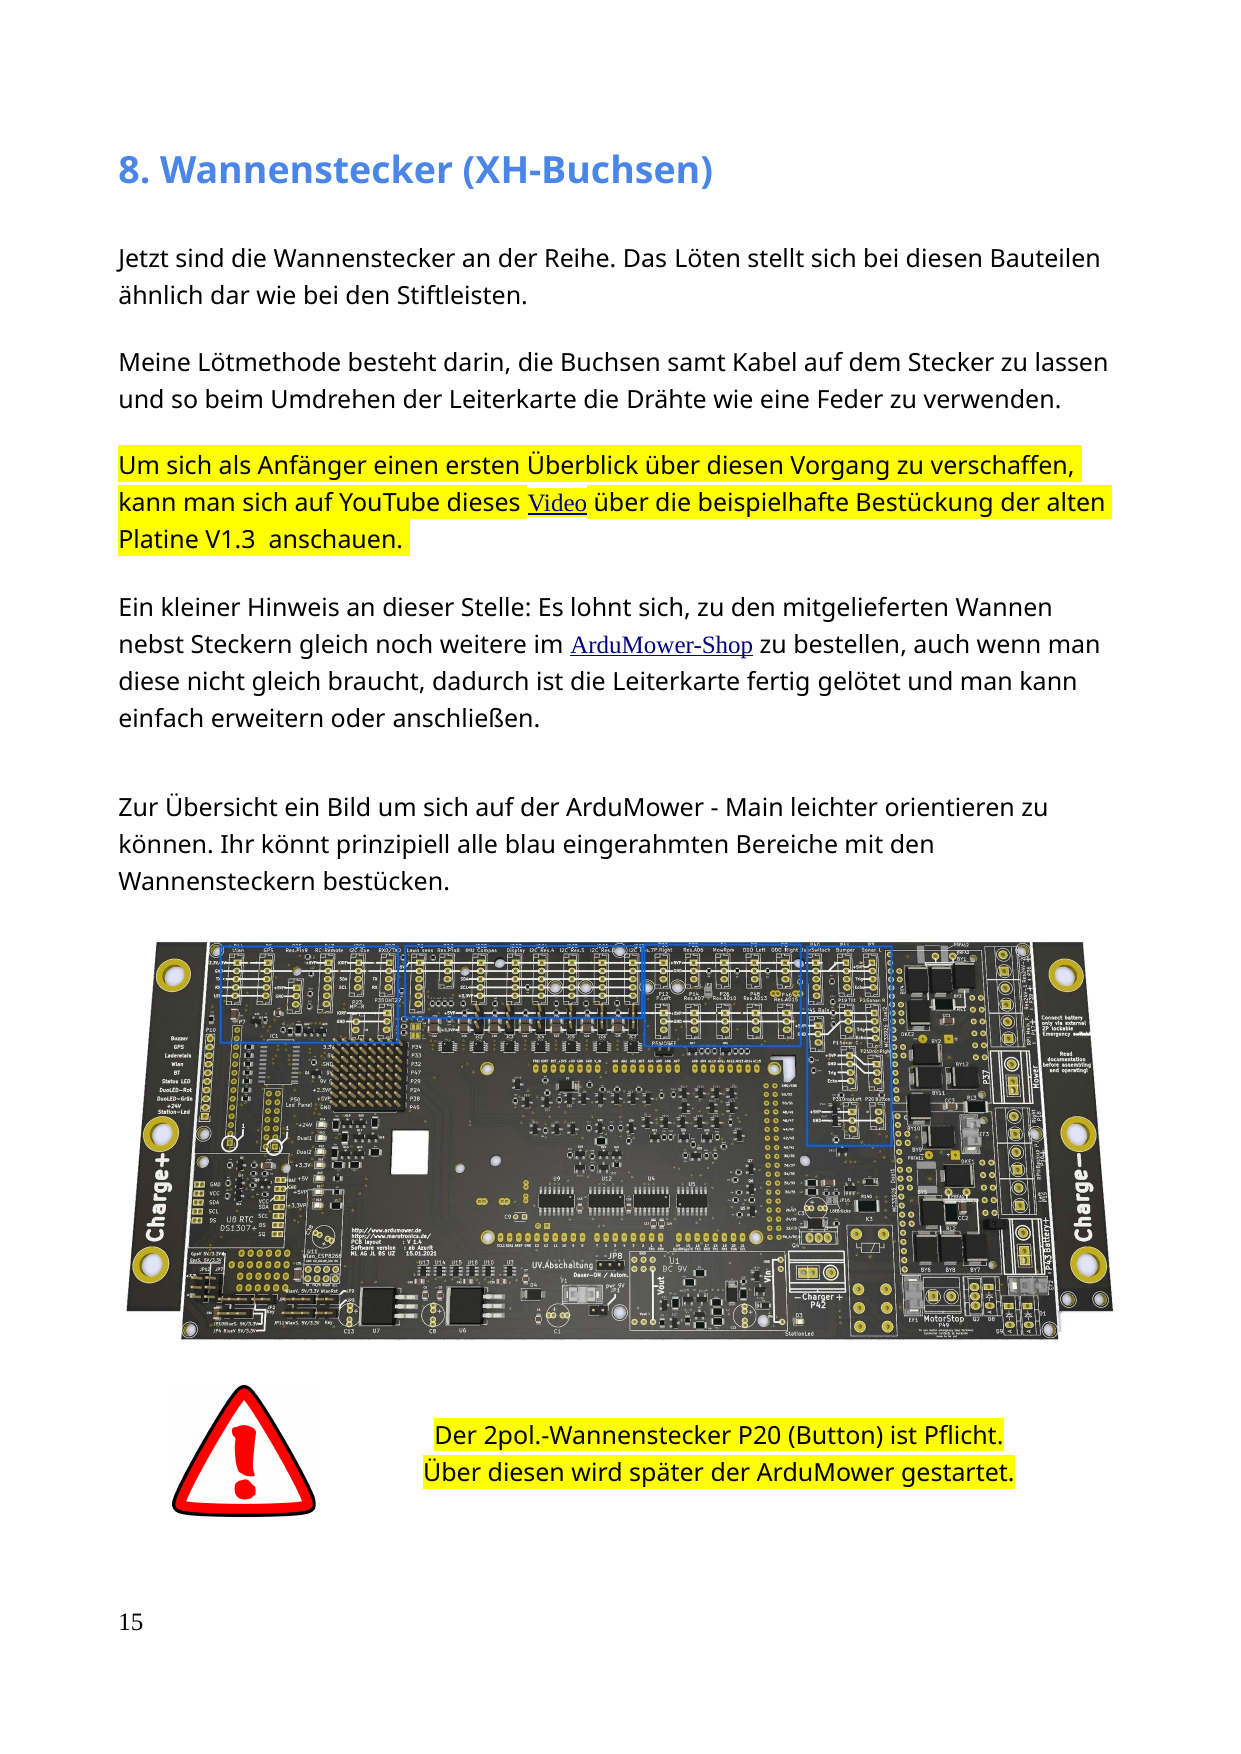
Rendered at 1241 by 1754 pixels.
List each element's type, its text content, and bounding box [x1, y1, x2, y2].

text Ein kleiner Hinweis an dieser Stelle: Es lohnt sich, zu den mitgelieferten Wannen nebst Steckern gleich noch weitere im ArduMower-Shop zu bestellen, auch wenn man diese nicht gleich braucht, dadurch ist die Leiterkarte fertig gelötet und man kann einfach erweitern oder anschließen. [118, 586, 1122, 735]
text Jetzt sind die Wannenstecker an der Reihe. Das Löten stellt sich bei diesen Bauteilen ähnlich dar wie bei den Stiftleisten. [118, 238, 1122, 312]
picture [172, 1385, 316, 1517]
picture [115, 936, 1119, 1348]
text Der 2pol.-Wannenstecker P20 (Button) ist Pflicht. Über diesen wird später der ArduMower gestartet. [316, 1414, 1122, 1489]
text Um sich als Anfänger einen ersten Überblick über diesen Vorgang zu verschaffen, kann man sich auf YouTube dieses Video über die beispielhafte Bestückung der alten Platine V1.3 anschauen. [118, 445, 1122, 556]
text Meine Lötmethode besteht darin, die Buchsen samt Kabel auf dem Stecker zu lassen und so beim Umdrehen der Leiterkarte die Drähte wie eine Feder zu verwenden. [118, 342, 1122, 416]
subtitle 8. Wannenstecker (XH-Buchsen) [118, 143, 1122, 194]
text [118, 1414, 172, 1489]
text Zur Übersicht ein Bild um sich auf der ArduMower - Main leichter orientieren zu können. Ihr könnt prinzipiell alle blau eingerahmten Bereiche mit den Wannensteckern bestücken. [118, 787, 1122, 898]
